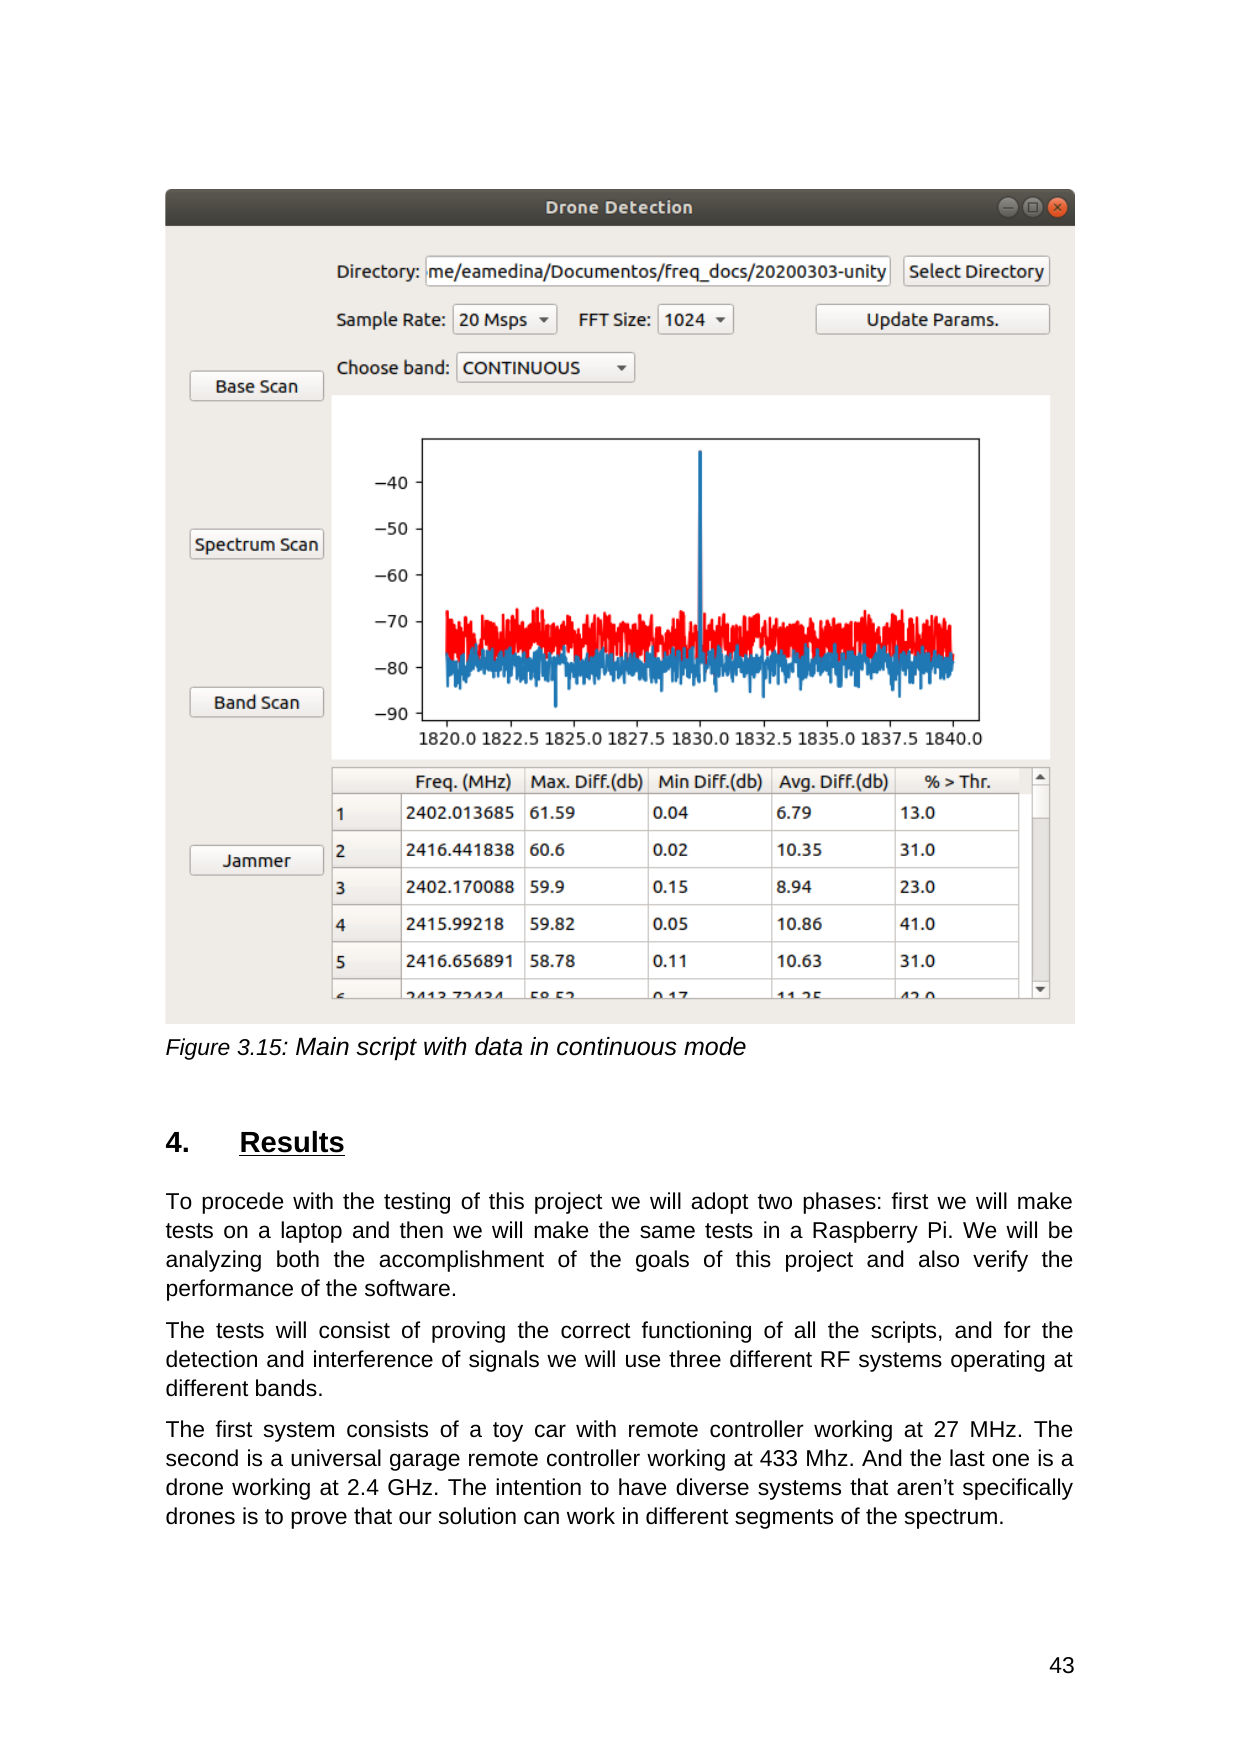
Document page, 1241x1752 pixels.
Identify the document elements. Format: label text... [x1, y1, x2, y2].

picture [165, 189, 1075, 1024]
subtitle Results [165, 1125, 1075, 1159]
text Figure 3.15: Main script with data in continuous mode [165, 1024, 1075, 1060]
text The tests will consist of proving the correct functioning of all the scripts, and for the detection and interference of signals we will use three different RF systems operating at different bands. [165, 1317, 1075, 1401]
text To procede with the testing of this project we will adopt two phases: first we will make tests on a laptop and then we will make the same tests in a Raspberry Pi. We will be analyzing both the accomplishment of the goals of this project and also verify the performance of the software. [165, 1188, 1075, 1301]
text The first system consists of a toy car with remote controller working at 27 MHz. The second is a universal garage remote controller working at 433 Mhz. And the last one is a drone working at 2.4 GHz. The intention to have diverse systems that aren’t specifically drones is to prove that our solution can work in different segments of the spectrum. [165, 1416, 1075, 1529]
